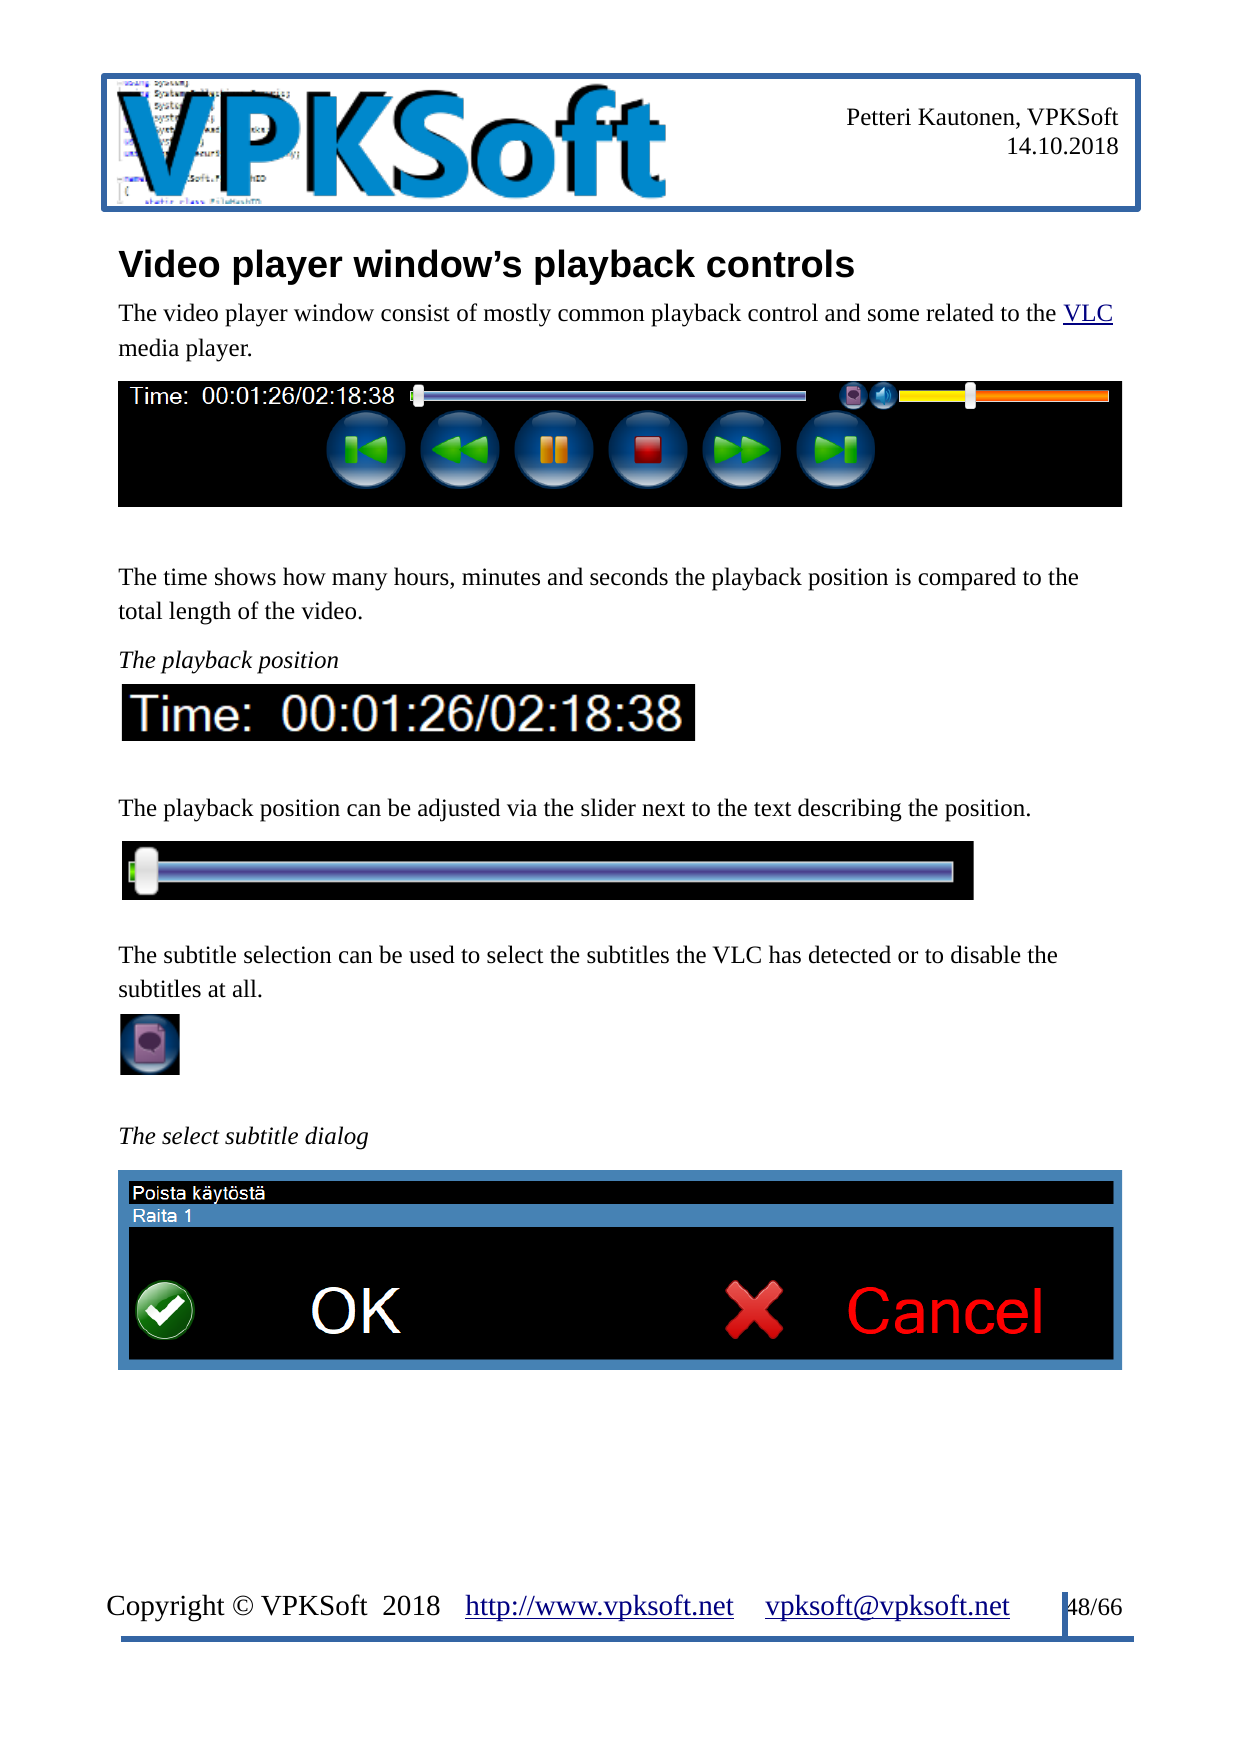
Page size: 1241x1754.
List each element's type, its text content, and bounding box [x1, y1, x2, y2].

picture [116, 81, 672, 204]
picture [118, 381, 1123, 507]
picture [120, 1014, 180, 1075]
text The select subtitle dialog [118, 1121, 1122, 1150]
text The video player window consist of mostly common playback control and some related to the VLC media player. [118, 298, 1122, 361]
picture [122, 841, 974, 900]
text The playback position [118, 645, 1122, 674]
picture [121, 684, 696, 741]
text The playback position can be adjusted via the slider next to the text describing the position. [118, 793, 1122, 821]
text The time shows how many hours, minutes and seconds the playback position is compared to the total length of the video. [118, 562, 1122, 625]
text The subtitle selection can be used to select the subtitles the VLC has detected or to disable the subtitles at all. [118, 940, 1122, 1003]
subtitle Video player window’s playback controls [118, 242, 1122, 286]
picture [118, 1170, 1123, 1370]
